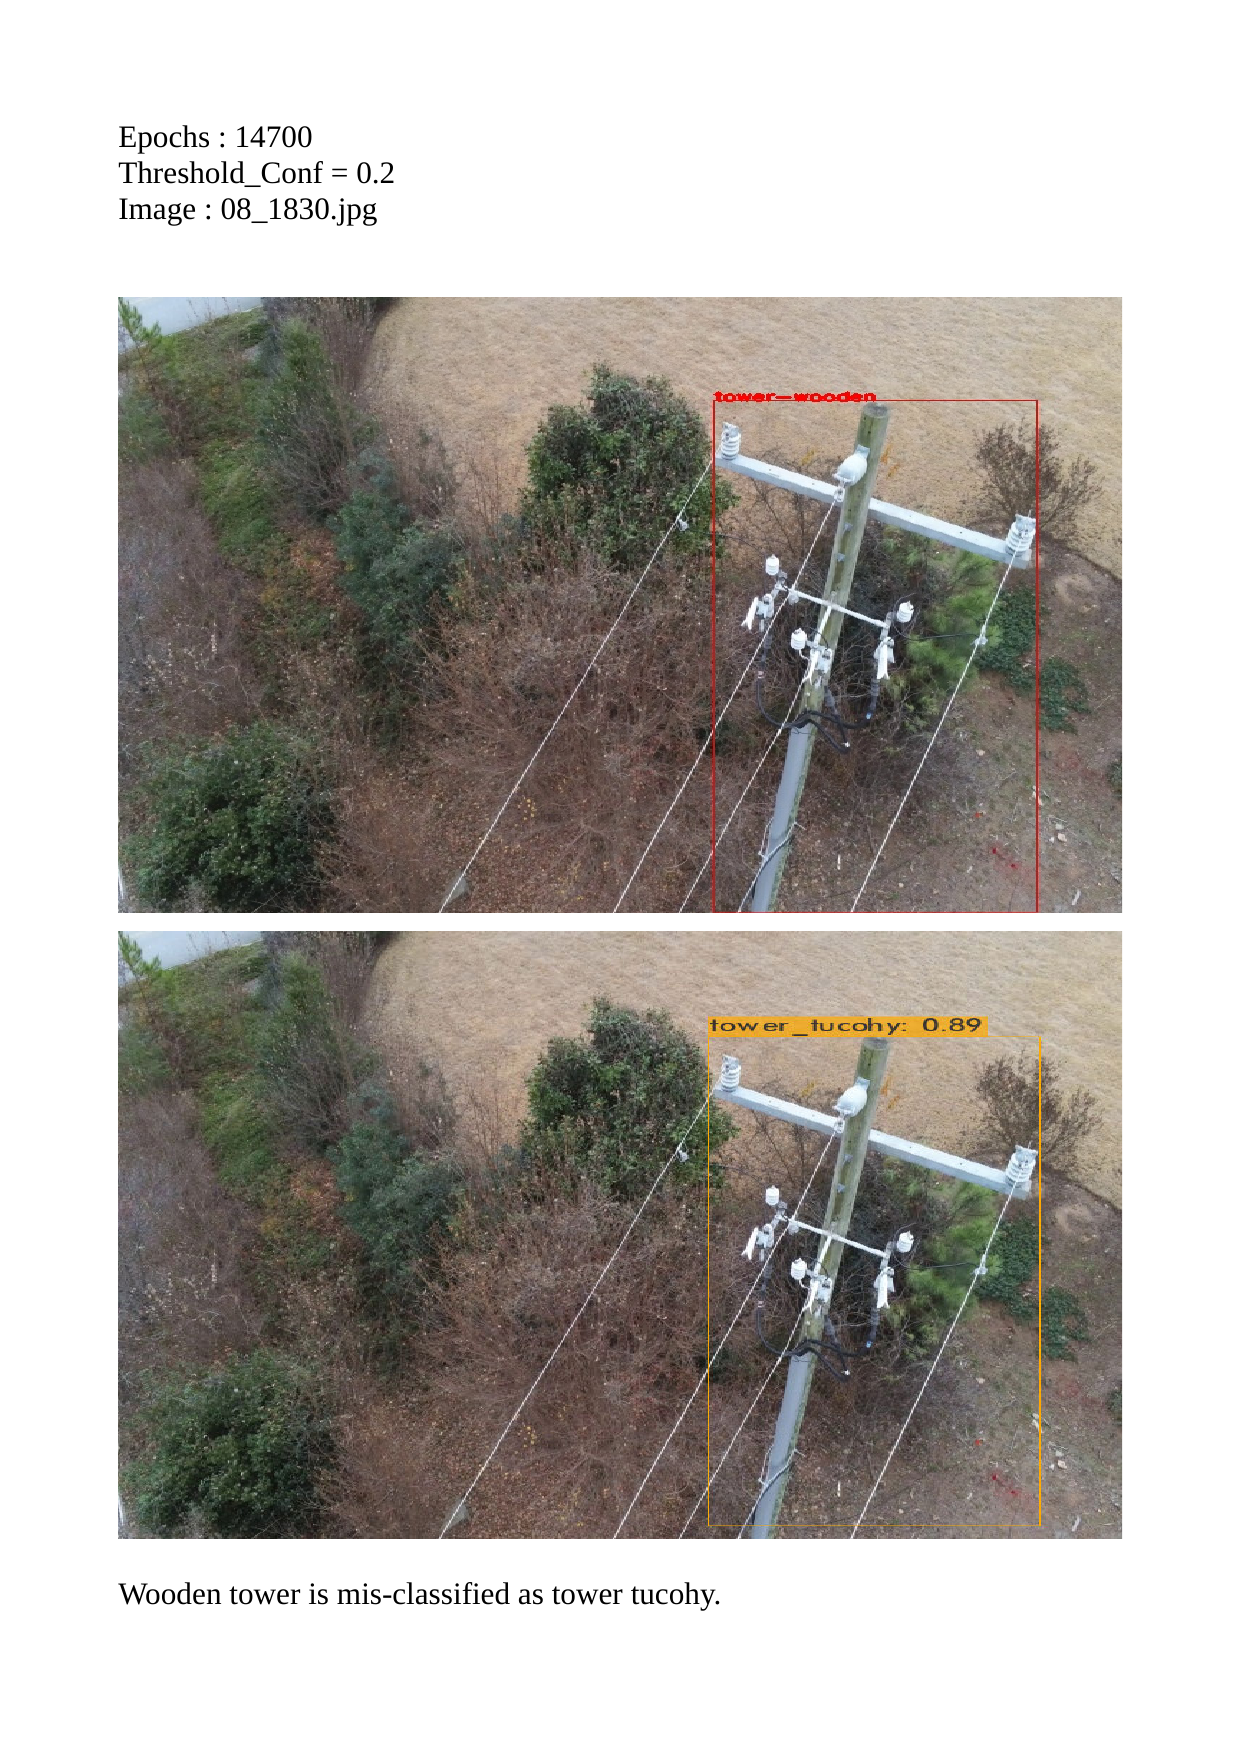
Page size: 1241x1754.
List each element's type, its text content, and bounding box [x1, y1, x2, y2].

text Wooden tower is mis-classified as tower tucohy. [118, 1575, 1122, 1611]
text Threshold_Conf = 0.2 [118, 154, 1122, 190]
text Image : 08_1830.jpg [118, 190, 1122, 226]
text Epochs : 14700 [118, 118, 1122, 154]
picture [118, 931, 1123, 1539]
picture [118, 297, 1123, 913]
